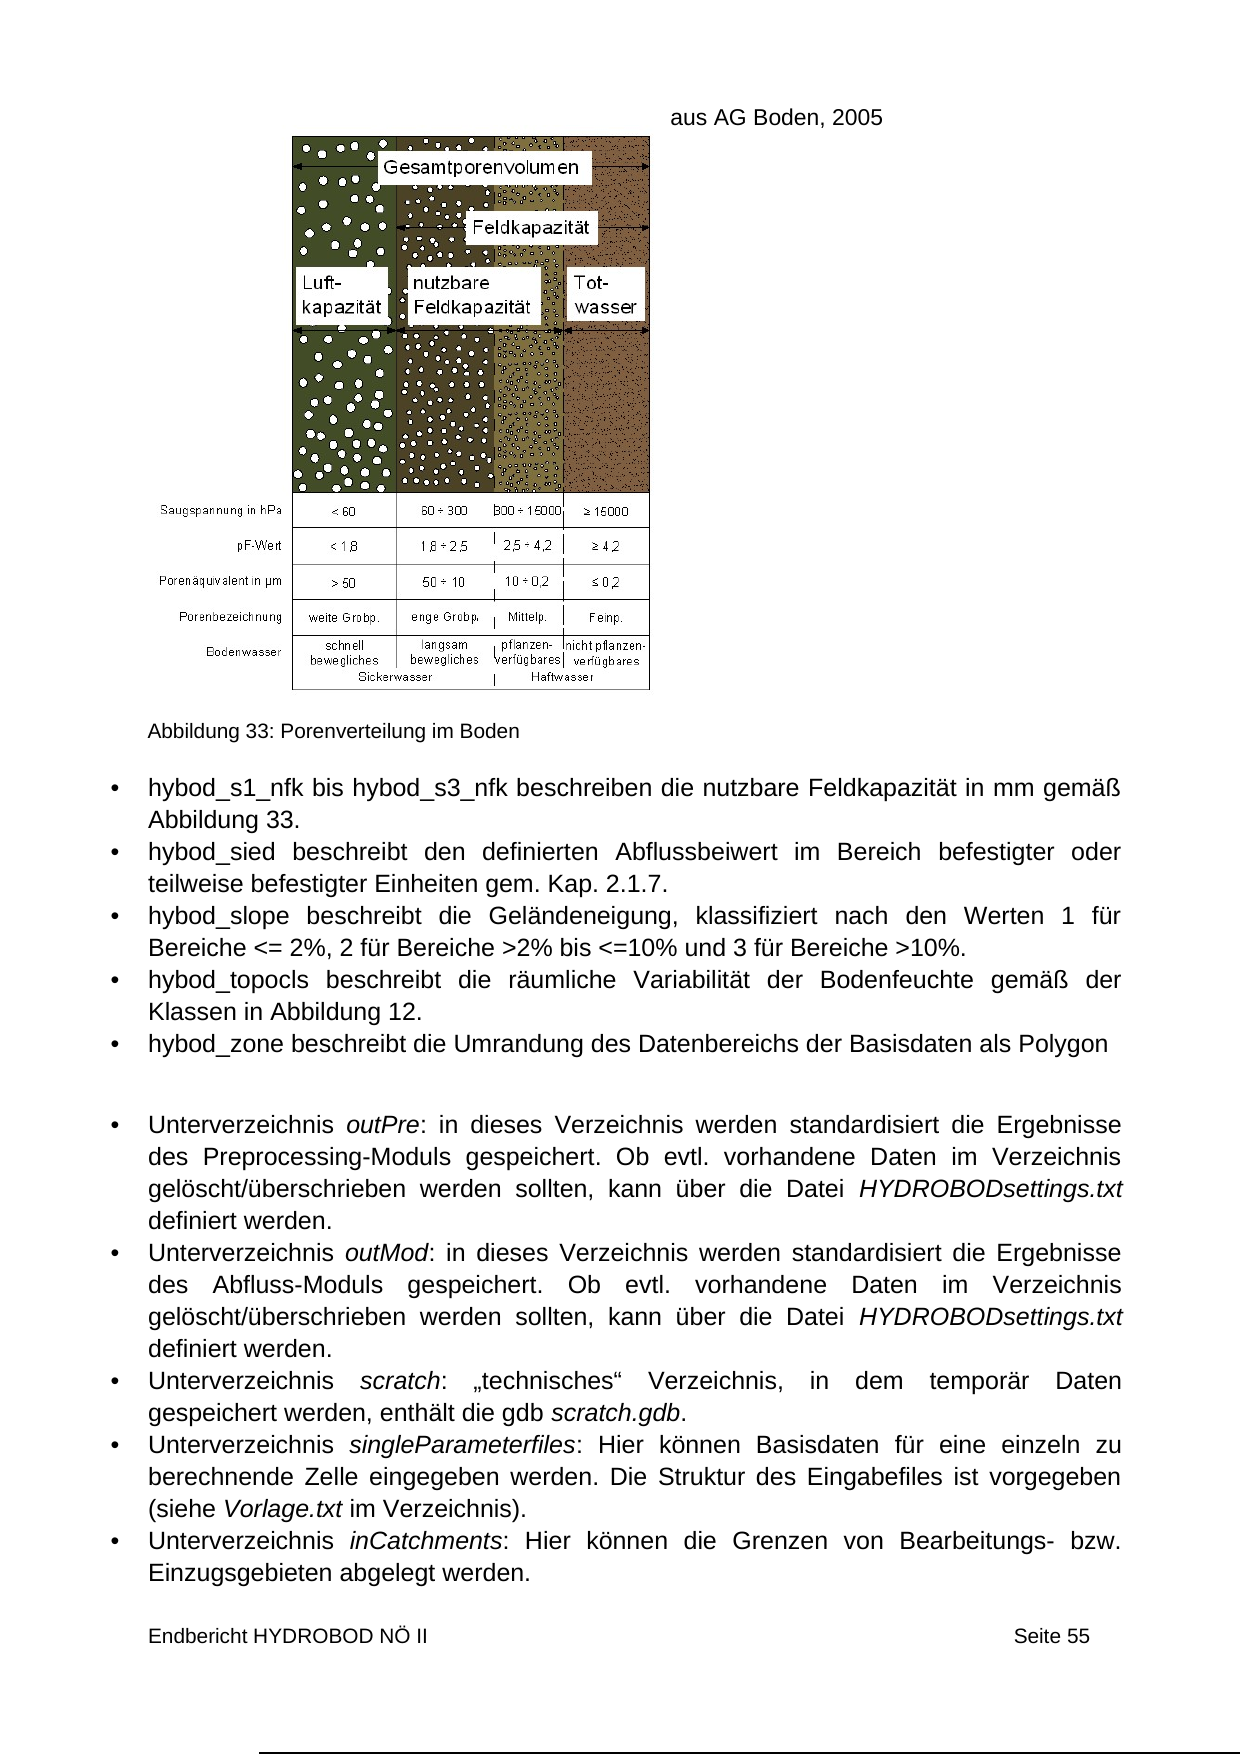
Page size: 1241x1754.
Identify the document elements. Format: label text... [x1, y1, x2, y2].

text aus AG Boden, 2005 [147, 104, 884, 702]
list hybod_slope beschreibt die Geländeneigung, klassifiziert nach den Werten 1 für Bereiche <= 2%, 2 für Bereiche >2% bis <=10% und 3 für Bereiche >10%. [110, 901, 1123, 962]
list hybod_zone beschreibt die Umrandung des Datenbereichs der Basisdaten als Polygon [110, 1029, 1123, 1058]
list Unterverzeichnis outMod: in dieses Verzeichnis werden standardisiert die Ergebnisse des Abfluss-Moduls gespeichert. Ob evtl. vorhandene Daten im Verzeichnis gelöscht/überschrieben werden sollten, kann über die Datei HYDROBODsettings.txt definiert werden. [110, 1238, 1123, 1363]
list Unterverzeichnis outPre: in dieses Verzeichnis werden standardisiert die Ergebnisse des Preprocessing-Moduls gespeichert. Ob evtl. vorhandene Daten im Verzeichnis gelöscht/überschrieben werden sollten, kann über die Datei HYDROBODsettings.txt definiert werden. [110, 1110, 1123, 1235]
list Unterverzeichnis scratch: „technisches“ Verzeichnis, in dem temporär Daten gespeichert werden, enthält die gdb scratch.gdb. [110, 1366, 1123, 1427]
list Unterverzeichnis inCatchments: Hier können die Grenzen von Bearbeitungs- bzw. Einzugsgebieten abgelegt werden. [110, 1526, 1123, 1587]
list Unterverzeichnis singleParameterfiles: Hier können Basisdaten für eine einzeln zu berechnende Zelle eingegeben werden. Die Struktur des Eingabefiles ist vorgegeben (siehe Vorlage.txt im Verzeichnis). [110, 1430, 1123, 1523]
list hybod_topocls beschreibt die räumliche Variabilität der Bodenfeuchte gemäß der Klassen in Abbildung 12. [110, 965, 1123, 1026]
list hybod_s1_nfk bis hybod_s3_nfk beschreiben die nutzbare Feldkapazität in mm gemäß Abbildung 33. [110, 773, 1123, 833]
text Abbildung 33: Porenverteilung im Boden [147, 718, 1123, 742]
list hybod_sied beschreibt den definierten Abflussbeiwert im Bereich befestigter oder teilweise befestigter Einheiten gem. Kap. 2.1.7. [110, 837, 1123, 897]
